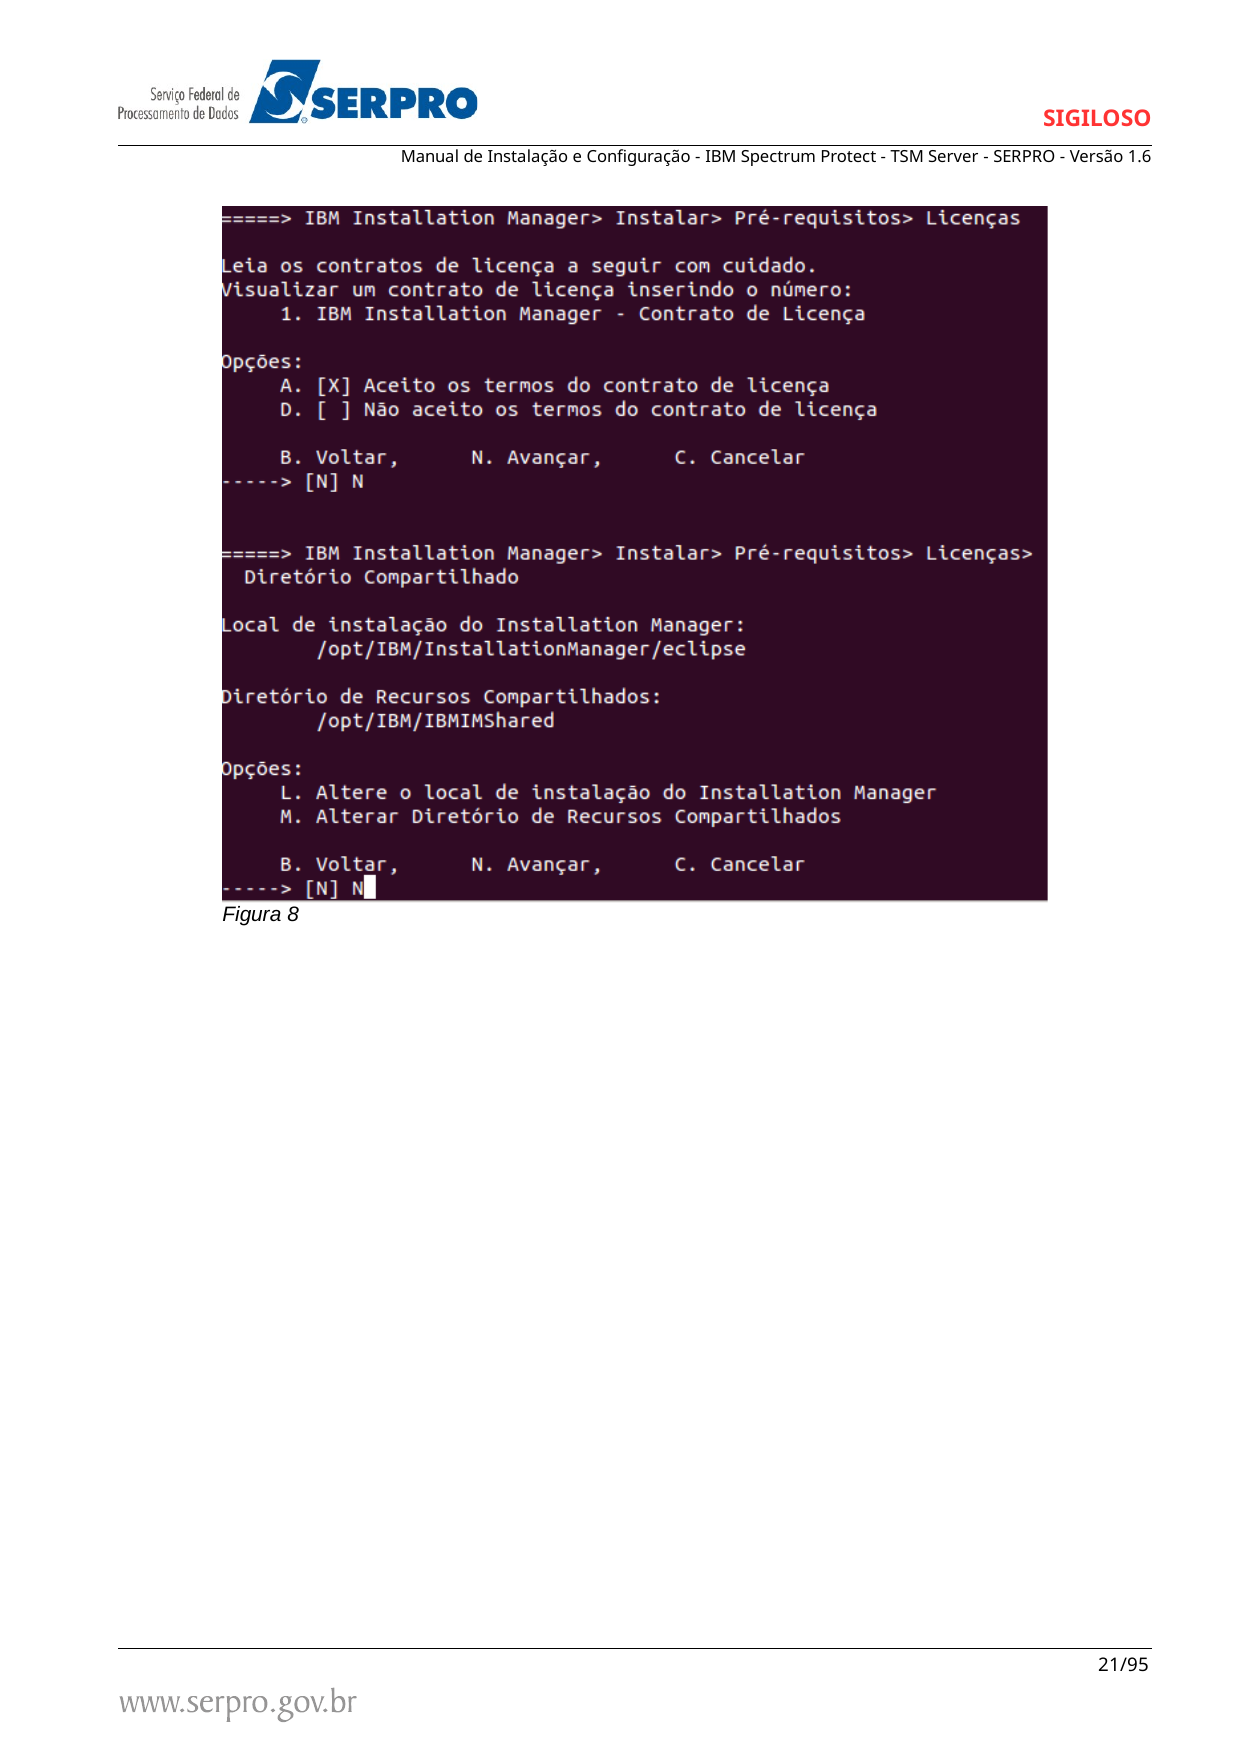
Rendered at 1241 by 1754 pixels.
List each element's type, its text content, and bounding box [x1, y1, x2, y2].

text Figura 8 [222, 903, 1048, 926]
picture [118, 59, 478, 124]
picture [222, 206, 1048, 903]
